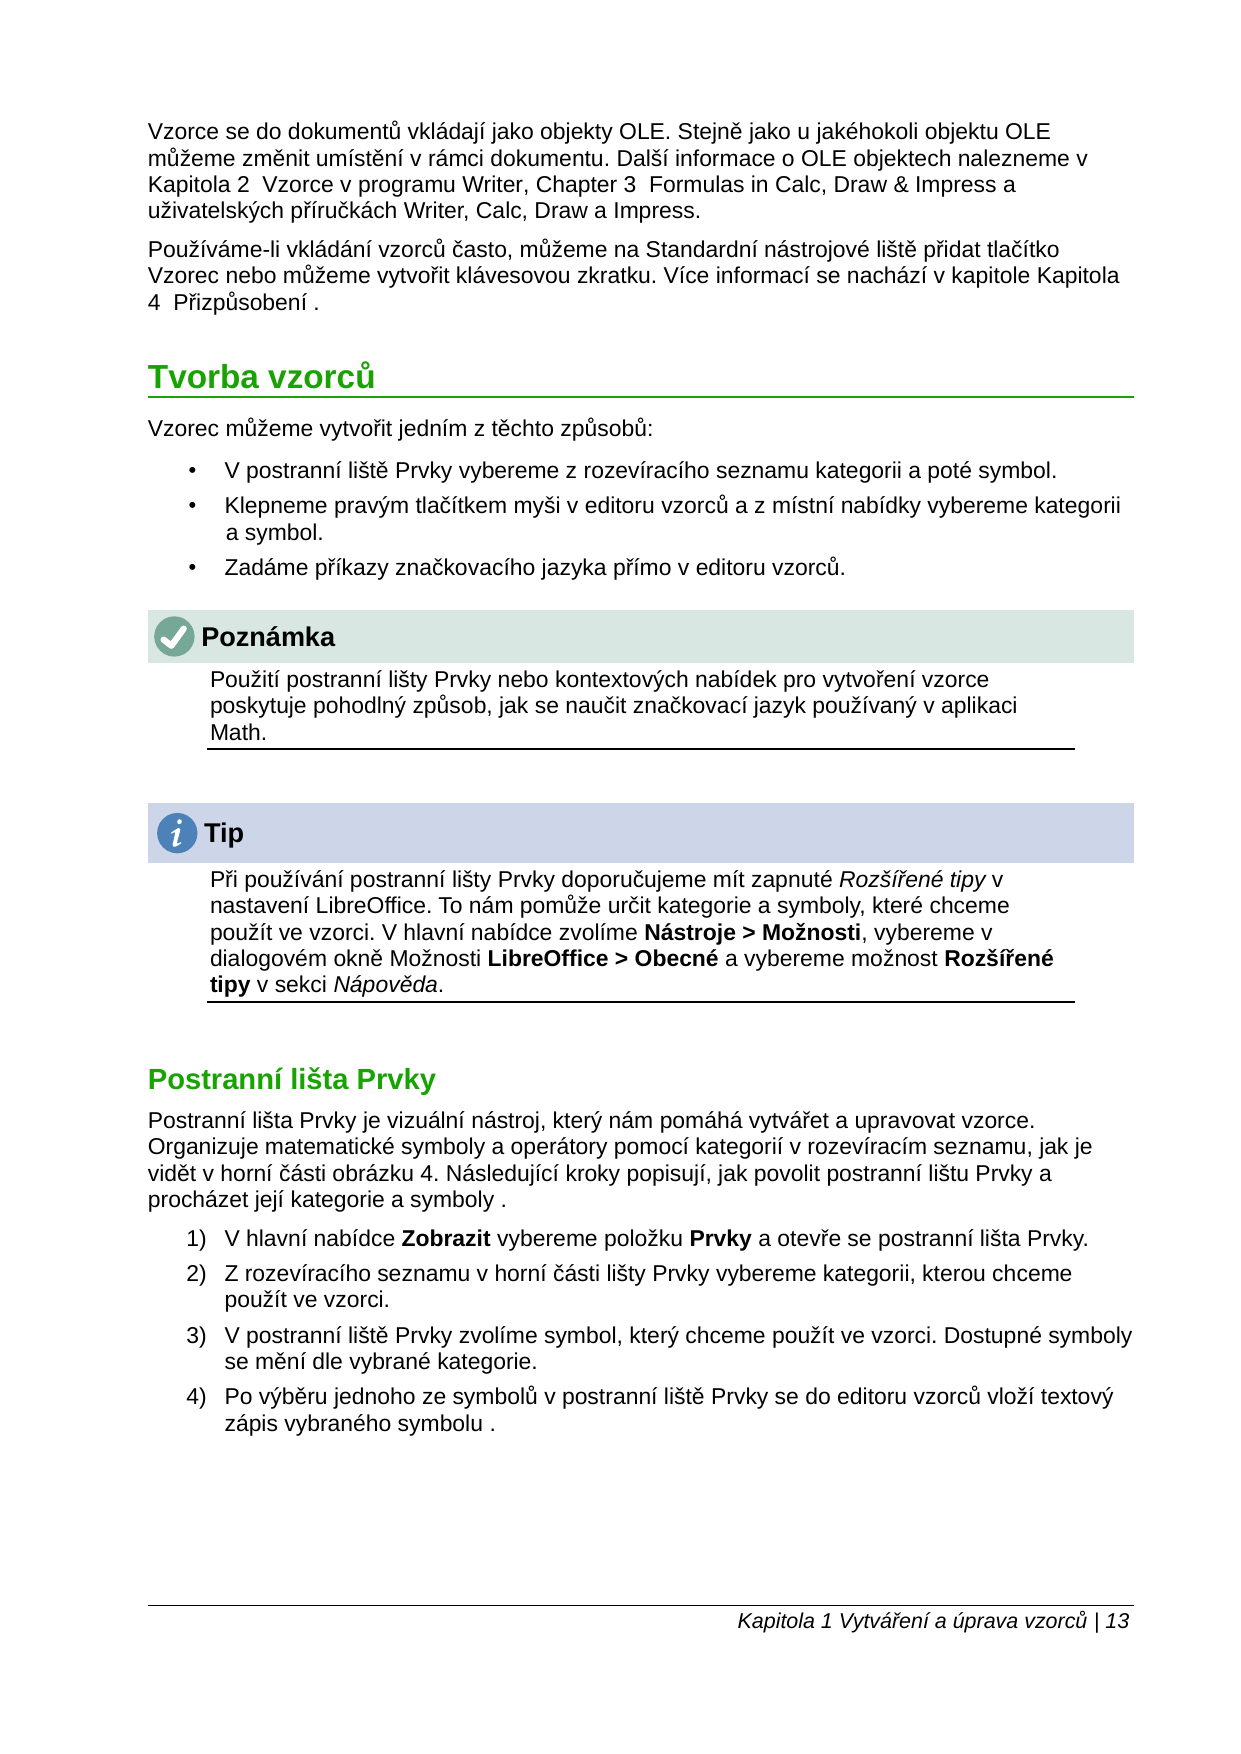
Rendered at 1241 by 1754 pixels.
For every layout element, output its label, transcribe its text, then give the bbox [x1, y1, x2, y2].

subtitle Tip [148, 803, 1134, 863]
subtitle Postranní lišta Prvky [148, 1062, 1134, 1095]
list Z rozevíracího seznamu v horní části lišty Prvky vybereme kategorii, kterou chceme použít ve vzorci. [207, 1260, 1134, 1313]
text Vzorec můžeme vytvořit jedním z těchto způsobů: [148, 415, 1134, 442]
list Klepneme pravým tlačítkem myši v editoru vzorců a z místní nabídky vybereme kategorii a symbol. [185, 489, 1134, 545]
text Při používání postranní lišty Prvky doporučujeme mít zapnuté Rozšířené tipy v nastavení LibreOffice. To nám pomůže určit kategorie a symboly, které chceme použít ve vzorci. V hlavní nabídce zvolíme Nástroje > Možnosti, vybereme v dialogovém okně Možnosti LibreOffice > Obecné a vybereme možnost Rozšířené tipy v sekci Nápověda. [207, 863, 1075, 1001]
text Použití postranní lišty Prvky nebo kontextových nabídek pro vytvoření vzorce poskytuje pohodlný způsob, jak se naučit značkovací jazyk používaný v aplikaci Math. [207, 663, 1075, 748]
subtitle Poznámka [148, 610, 1134, 663]
list Po výběru jednoho ze symbolů v postranní liště Prvky se do editoru vzorců vloží textový zápis vybraného symbolu . [207, 1383, 1134, 1436]
list V postranní liště Prvky vybereme z rozevíracího seznamu kategorii a poté symbol. [185, 454, 1134, 483]
text Postranní lišta Prvky je vizuální nástroj, který nám pomáhá vytvářet a upravovat vzorce. Organizuje matematické symboly a operátory pomocí kategorií v rozevíracím seznamu, jak je vidět v horní části obrázku 4. Následující kroky popisují, jak povolit postranní lištu Prvky a procházet její kategorie a symboly . [148, 1107, 1134, 1212]
list Zadáme příkazy značkovacího jazyka přímo v editoru vzorců. [185, 551, 1134, 583]
subtitle Tvorba vzorců [148, 357, 1134, 396]
text Vzorce se do dokumentů vkládají jako objekty OLE. Stejně jako u jakéhokoli objektu OLE můžeme změnit umístění v rámci dokumentu. Další informace o OLE objektech nalezneme v kapitole 2 Vzorce ve Writeru, kapitole 3 Vzorce v Calc, Draw s Impress a uživatelských příručkách Writer, Calc, Draw a Impress. [148, 118, 1134, 223]
text Používáme-li vkládání vzorců často, můžeme na Standardní nástrojové liště přidat tlačítko Vzorec nebo můžeme vytvořit klávesovou zkratku. Více informací se nachází v kapitole 4 Přizpůsobení . [148, 236, 1134, 315]
list V postranní liště Prvky zvolíme symbol, který chceme použít ve vzorci. Dostupné symboly se mění dle vybrané kategorie. [207, 1322, 1134, 1374]
list V hlavní nabídce Zobrazit vybereme položku Prvky a otevře se postranní lišta Prvky. [207, 1225, 1134, 1251]
